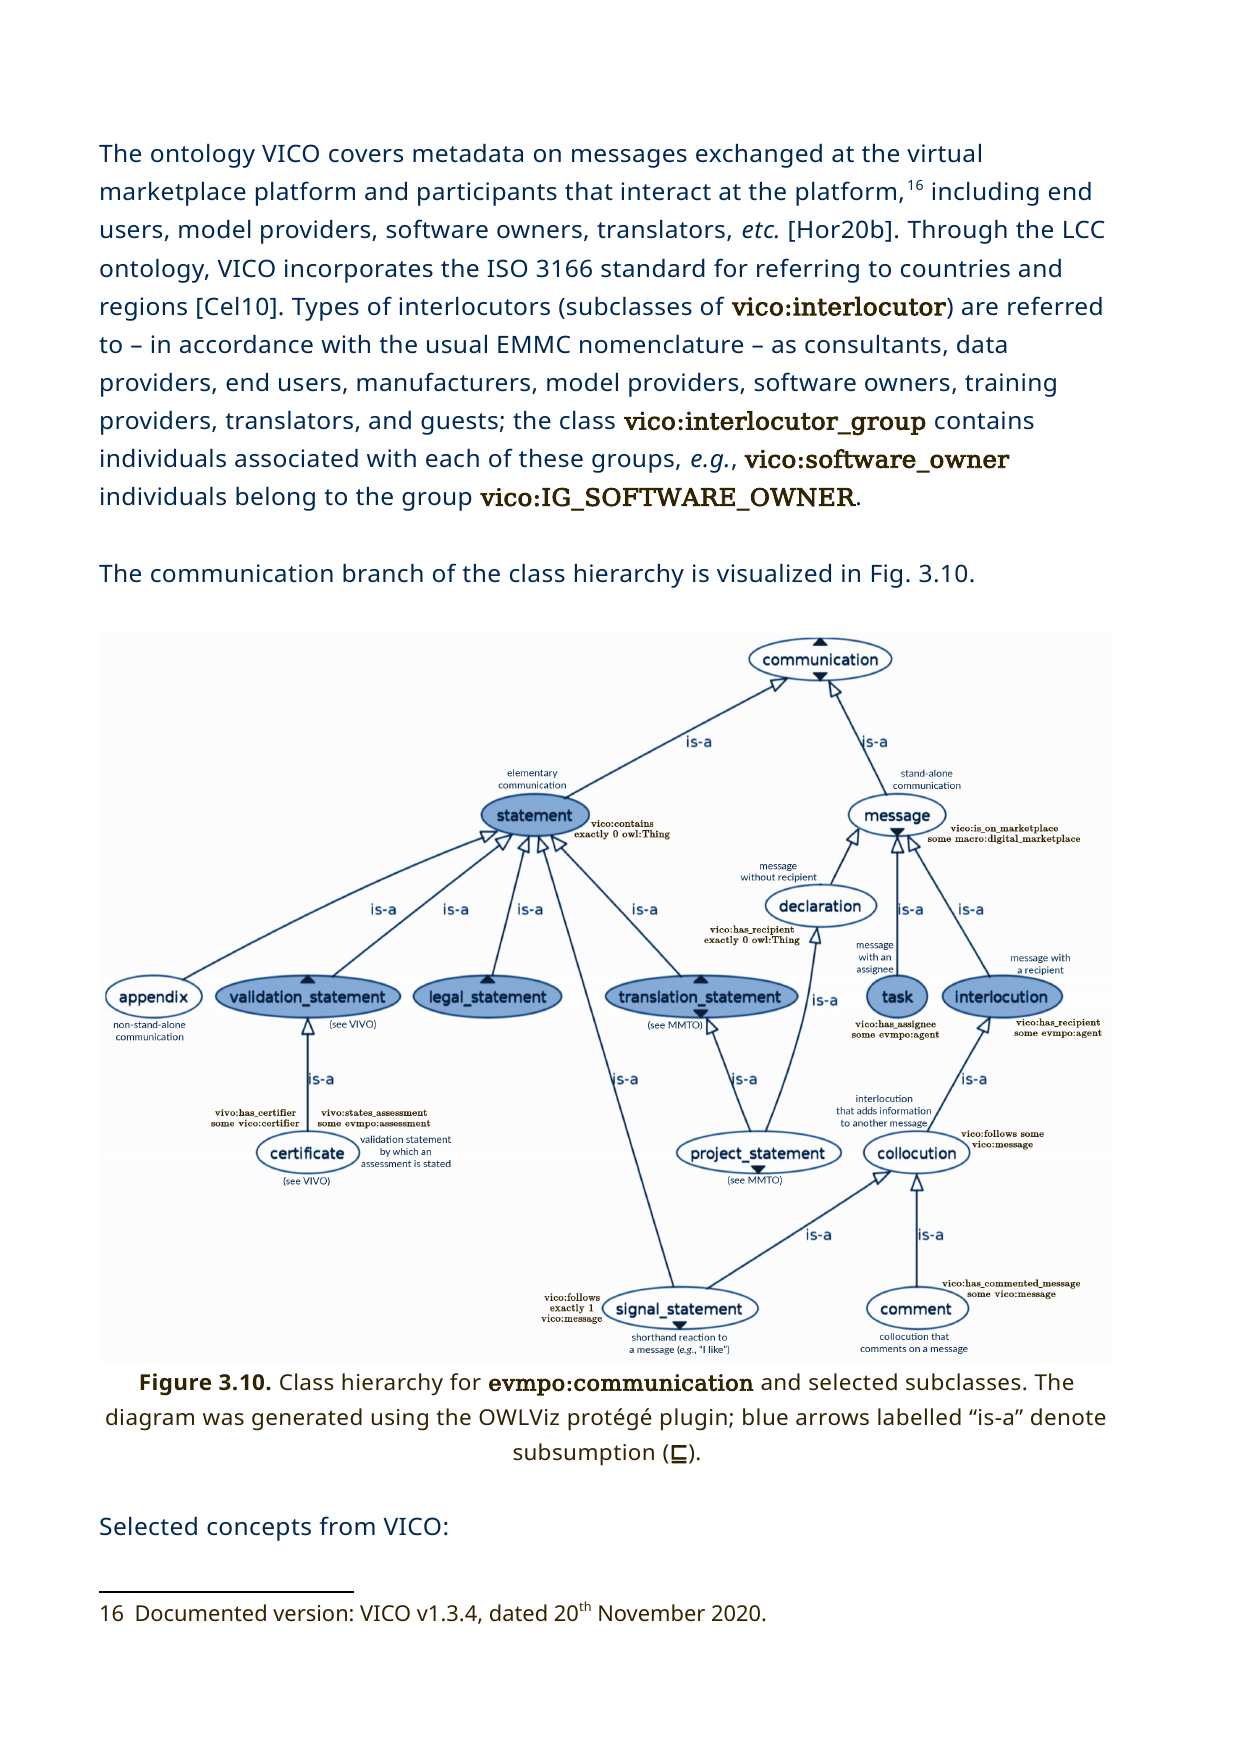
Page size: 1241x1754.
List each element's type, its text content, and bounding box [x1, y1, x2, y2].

text The communication branch of the class hierarchy is visualized in Fig. 3.10. [99, 556, 1114, 589]
picture [100, 632, 1113, 1362]
text Selected concepts from VICO: [99, 1510, 1114, 1542]
text The ontology VICO covers metadata on messages exchanged at the virtual marketplace platform and participants that interact at the platform, including end users, model providers, software owners, translators, etc. [Hor20b]. Through the LCC ontology, VICO incorporates the ISO 3166 standard for referring to countries and regions [Cel10]. Types of interlocutors (subclasses of vico:interlocutor) are referred to – in accordance with the usual EMMC nomenclature – as consultants, data providers, end users, manufacturers, model providers, software owners, training providers, translators, and guests; the class vico:interlocutor_group contains individuals associated with each of these groups, e.g., vico:software_owner individuals belong to the group vico:IG_SOFTWARE_OWNER. [99, 137, 1114, 513]
text Figure 3.10. Class hierarchy for evmpo:communication and selected subclasses. The diagram was generated using the OWLViz protégé plugin; blue arrows labelled “is-a” denote subsumption (⊑). [99, 1367, 1114, 1467]
text Documented version: VICO v1.3.4, dated 20th November 2020. [99, 1598, 1114, 1627]
